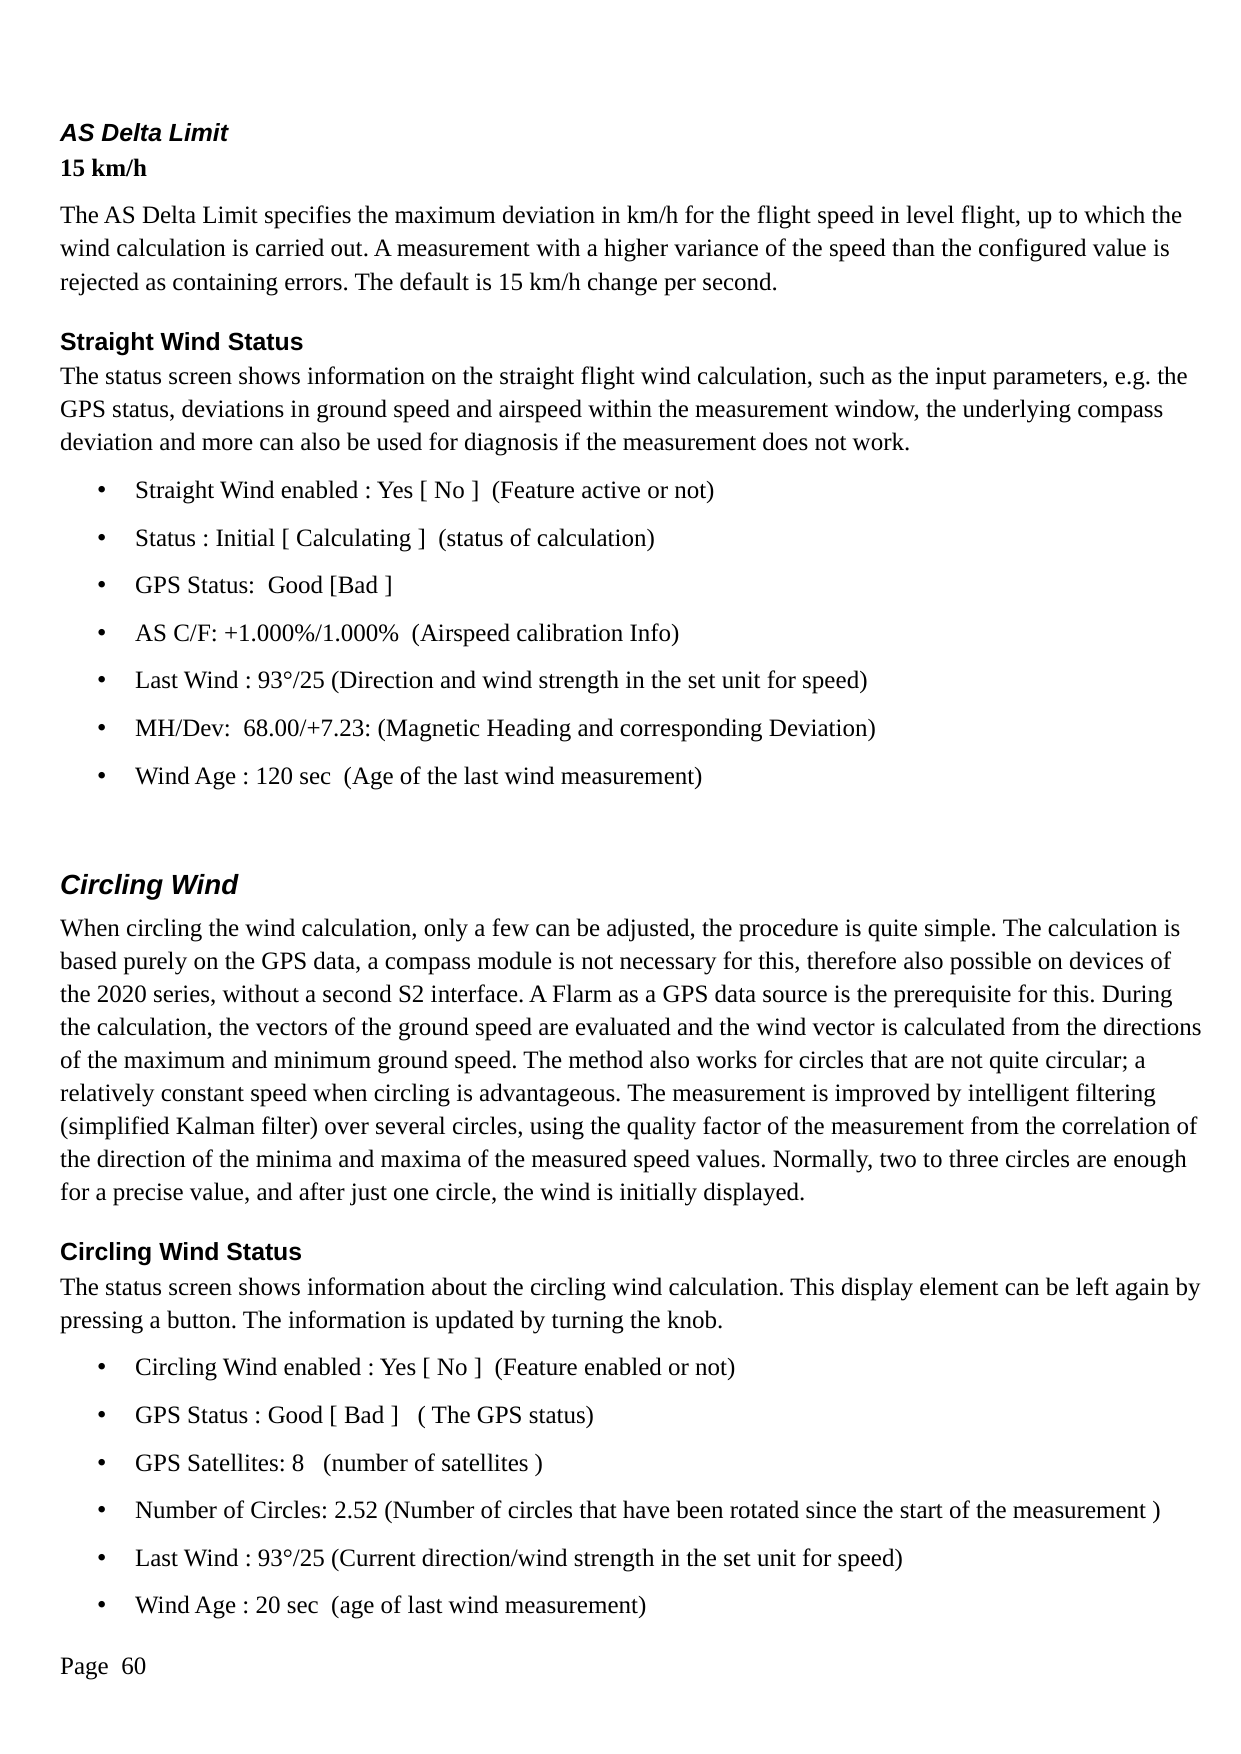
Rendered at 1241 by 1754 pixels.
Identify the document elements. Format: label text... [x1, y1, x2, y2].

text 15 km/h [60, 153, 1207, 182]
list Last Wind : 93°/25 (Direction and wind strength in the set unit for speed) [97, 666, 1207, 694]
subtitle AS Delta Limit [60, 118, 1207, 147]
list Circling Wind enabled : Yes [ No ] (Feature enabled or not) [97, 1352, 1207, 1381]
list Wind Age : 120 sec (Age of the last wind measurement) [97, 761, 1207, 789]
list GPS Status: Good [Bad ] [97, 570, 1207, 599]
list Straight Wind enabled : Yes [ No ] (Feature active or not) [97, 475, 1207, 504]
list Number of Circles: 2.52 (Number of circles that have been rotated since the start of the measurement ) [97, 1495, 1207, 1524]
list GPS Satellites: 8 (number of satellites ) [97, 1448, 1207, 1476]
list Status : Initial [ Calculating ] (status of calculation) [97, 523, 1207, 551]
text The status screen shows information on the straight flight wind calculation, such as the input parameters, e.g. the GPS status, deviations in ground speed and airspeed within the measurement window, the underlying compass deviation and more can also be used for diagnosis if the measurement does not work. [60, 361, 1207, 456]
list Wind Age : 20 sec (age of last wind measurement) [97, 1591, 1207, 1619]
subtitle Straight Wind Status [60, 327, 1207, 355]
list AS C/F: +1.000%/1.000% (Airspeed calibration Info) [97, 618, 1207, 647]
list MH/Dev: 68.00/+7.23: (Magnetic Heading and corresponding Deviation) [97, 713, 1207, 742]
text The status screen shows information about the circling wind calculation. This display element can be left again by pressing a button. The information is updated by turning the knob. [60, 1272, 1207, 1334]
list GPS Status : Good [ Bad ] ( The GPS status) [97, 1400, 1207, 1429]
list Last Wind : 93°/25 (Current direction/wind strength in the set unit for speed) [97, 1543, 1207, 1572]
text When circling the wind calculation, only a few can be adjusted, the procedure is quite simple. The calculation is based purely on the GPS data, a compass module is not necessary for this, therefore also possible on devices of the 2020 series, without a second S2 interface. A Flarm as a GPS data source is the prerequisite for this. During the calculation, the vectors of the ground speed are evaluated and the wind vector is calculated from the directions of the maximum and minimum ground speed. The method also works for circles that are not quite circular; a relatively constant speed when circling is advantageous. The measurement is improved by intelligent filtering (simplified Kalman filter) over several circles, using the quality factor of the measurement from the correlation of the direction of the minima and maxima of the measured speed values. Normally, two to three circles are enough for a precise value, and after just one circle, the wind is initially displayed. [60, 913, 1207, 1206]
subtitle Circling Wind Status [60, 1237, 1207, 1266]
subtitle Circling Wind [60, 868, 1207, 900]
text The AS Delta Limit specifies the maximum deviation in km/h for the flight speed in level flight, up to which the wind calculation is carried out. A measurement with a higher variance of the speed than the configured value is rejected as containing errors. The default is 15 km/h change per second. [60, 201, 1207, 295]
